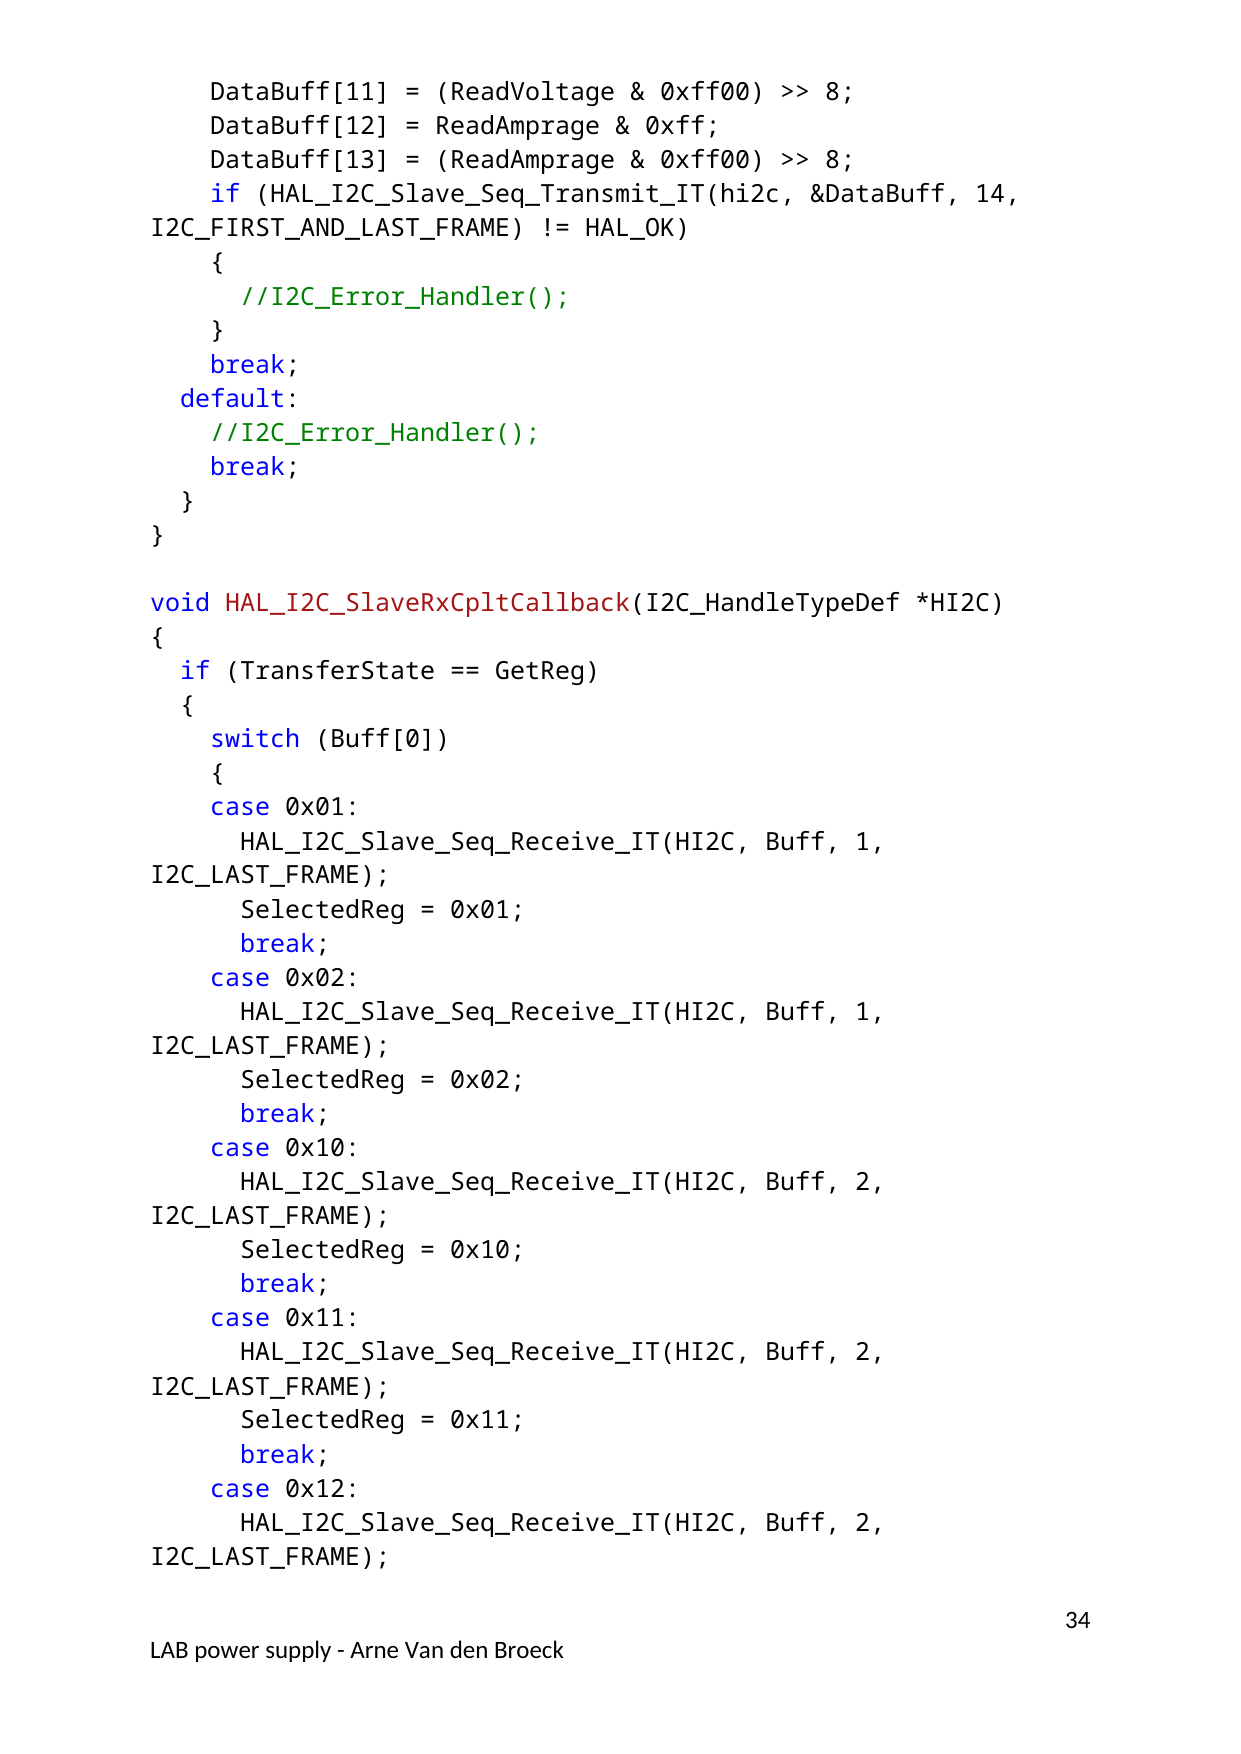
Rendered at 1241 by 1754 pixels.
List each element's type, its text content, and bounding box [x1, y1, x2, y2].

text DataBuff[11] = (ReadVoltage & 0xff00) >> 8; DataBuff[12] = ReadAmprage & 0xff; DataBuff[13] = (ReadAmprage & 0xff00) >> 8; if (HAL_I2C_Slave_Seq_Transmit_IT(hi2c, &DataBuff, 14, I2C_FIRST_AND_LAST_FRAME) != HAL_OK) { //I2C_Error_Handler(); } break; default: //I2C_Error_Handler(); break; } } void HAL_I2C_SlaveRxCpltCallback(I2C_HandleTypeDef *HI2C) { if (TransferState == GetReg) { switch (Buff[0]) { case 0x01: HAL_I2C_Slave_Seq_Receive_IT(HI2C, Buff, 1, I2C_LAST_FRAME); SelectedReg = 0x01; break; case 0x02: HAL_I2C_Slave_Seq_Receive_IT(HI2C, Buff, 1, I2C_LAST_FRAME); SelectedReg = 0x02; break; case 0x10: HAL_I2C_Slave_Seq_Receive_IT(HI2C, Buff, 2, I2C_LAST_FRAME); SelectedReg = 0x10; break; case 0x11: HAL_I2C_Slave_Seq_Receive_IT(HI2C, Buff, 2, I2C_LAST_FRAME); SelectedReg = 0x11; break; case 0x12: HAL_I2C_Slave_Seq_Receive_IT(HI2C, Buff, 2, I2C_LAST_FRAME); [150, 74, 1090, 1572]
